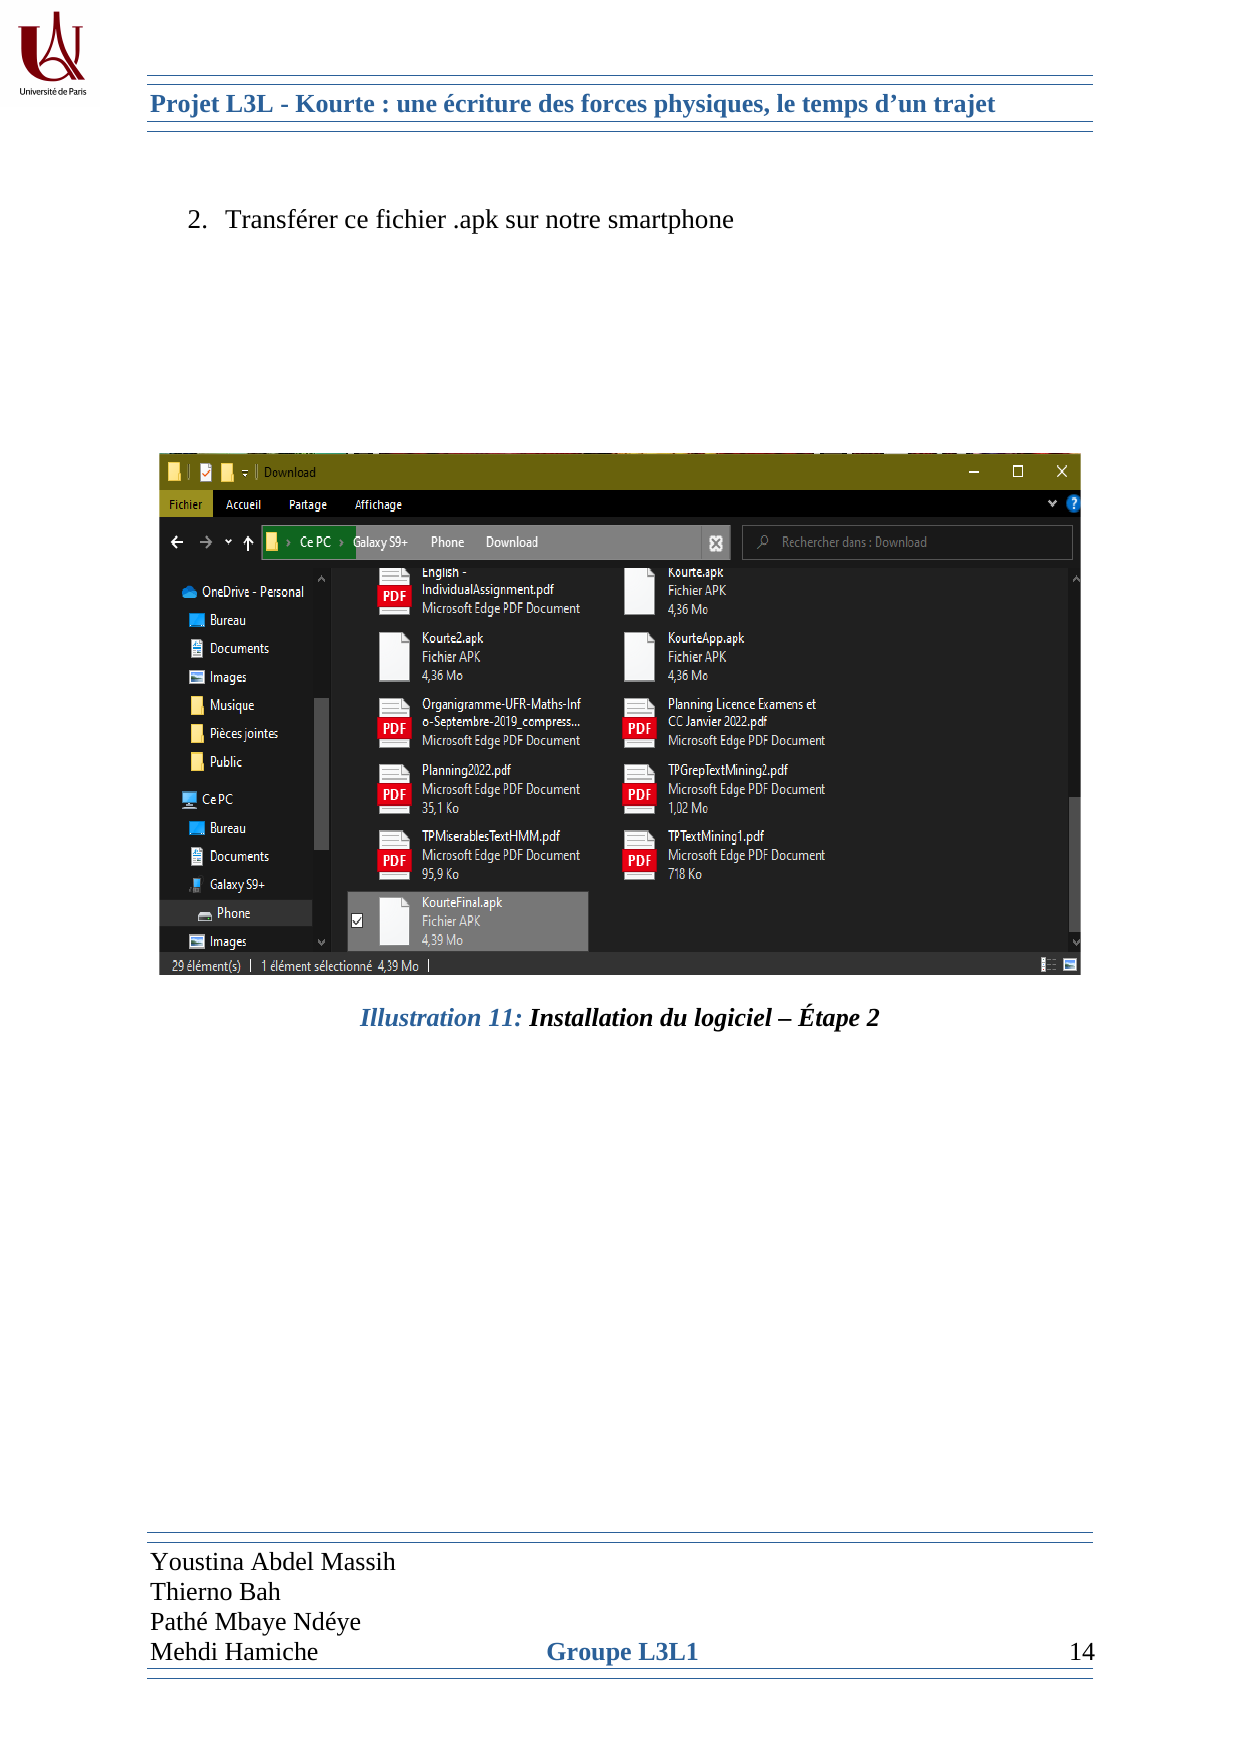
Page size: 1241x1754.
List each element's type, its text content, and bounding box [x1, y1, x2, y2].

picture [0, 0, 101, 107]
text Illustration 11: Installation du logiciel – Étape 2 [141, 454, 1099, 1032]
picture [159, 453, 1081, 975]
list Transférer ce fichier .apk sur notre smartphone [187, 203, 1090, 234]
